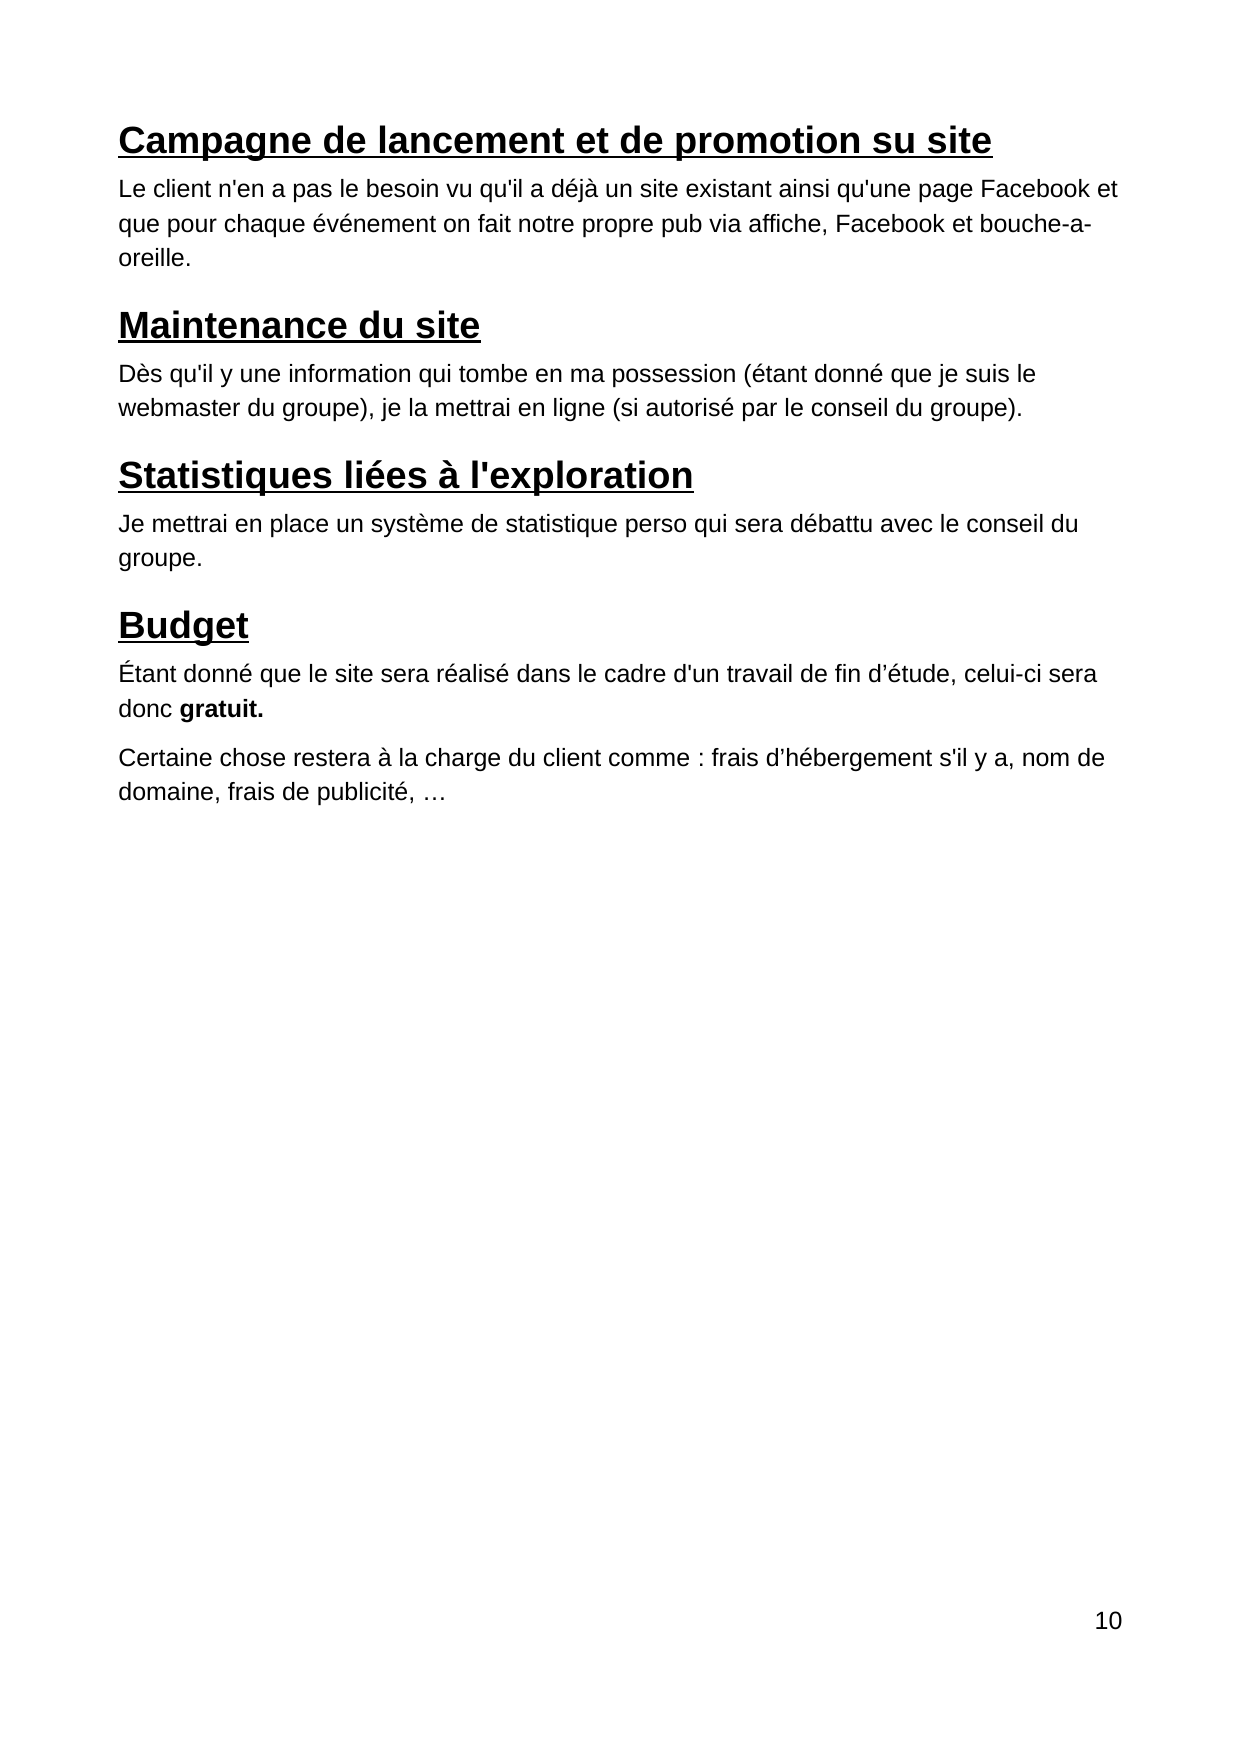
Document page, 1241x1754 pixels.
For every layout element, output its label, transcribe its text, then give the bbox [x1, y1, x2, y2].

text Certaine chose restera à la charge du client comme : frais d’hébergement s'il y a, nom de domaine, frais de publicité, … [118, 743, 1122, 806]
text Le client n'en a pas le besoin vu qu'il a déjà un site existant ainsi qu'une page Facebook et que pour chaque événement on fait notre propre pub via affiche, Facebook et bouche-a-oreille. [118, 174, 1122, 272]
subtitle Campagne de lancement et de promotion su site [118, 118, 1122, 162]
text Je mettrai en place un système de statistique perso qui sera débattu avec le conseil du groupe. [118, 509, 1122, 572]
subtitle Statistiques liées à l'exploration [118, 453, 1122, 496]
subtitle Budget [118, 603, 1122, 647]
text Étant donné que le site sera réalisé dans le cadre d'un travail de fin d’étude, celui-ci sera donc gratuit. [118, 659, 1122, 722]
text Dès qu'il y une information qui tombe en ma possession (étant donné que je suis le webmaster du groupe), je la mettrai en ligne (si autorisé par le conseil du groupe). [118, 359, 1122, 422]
subtitle Maintenance du site [118, 303, 1122, 346]
